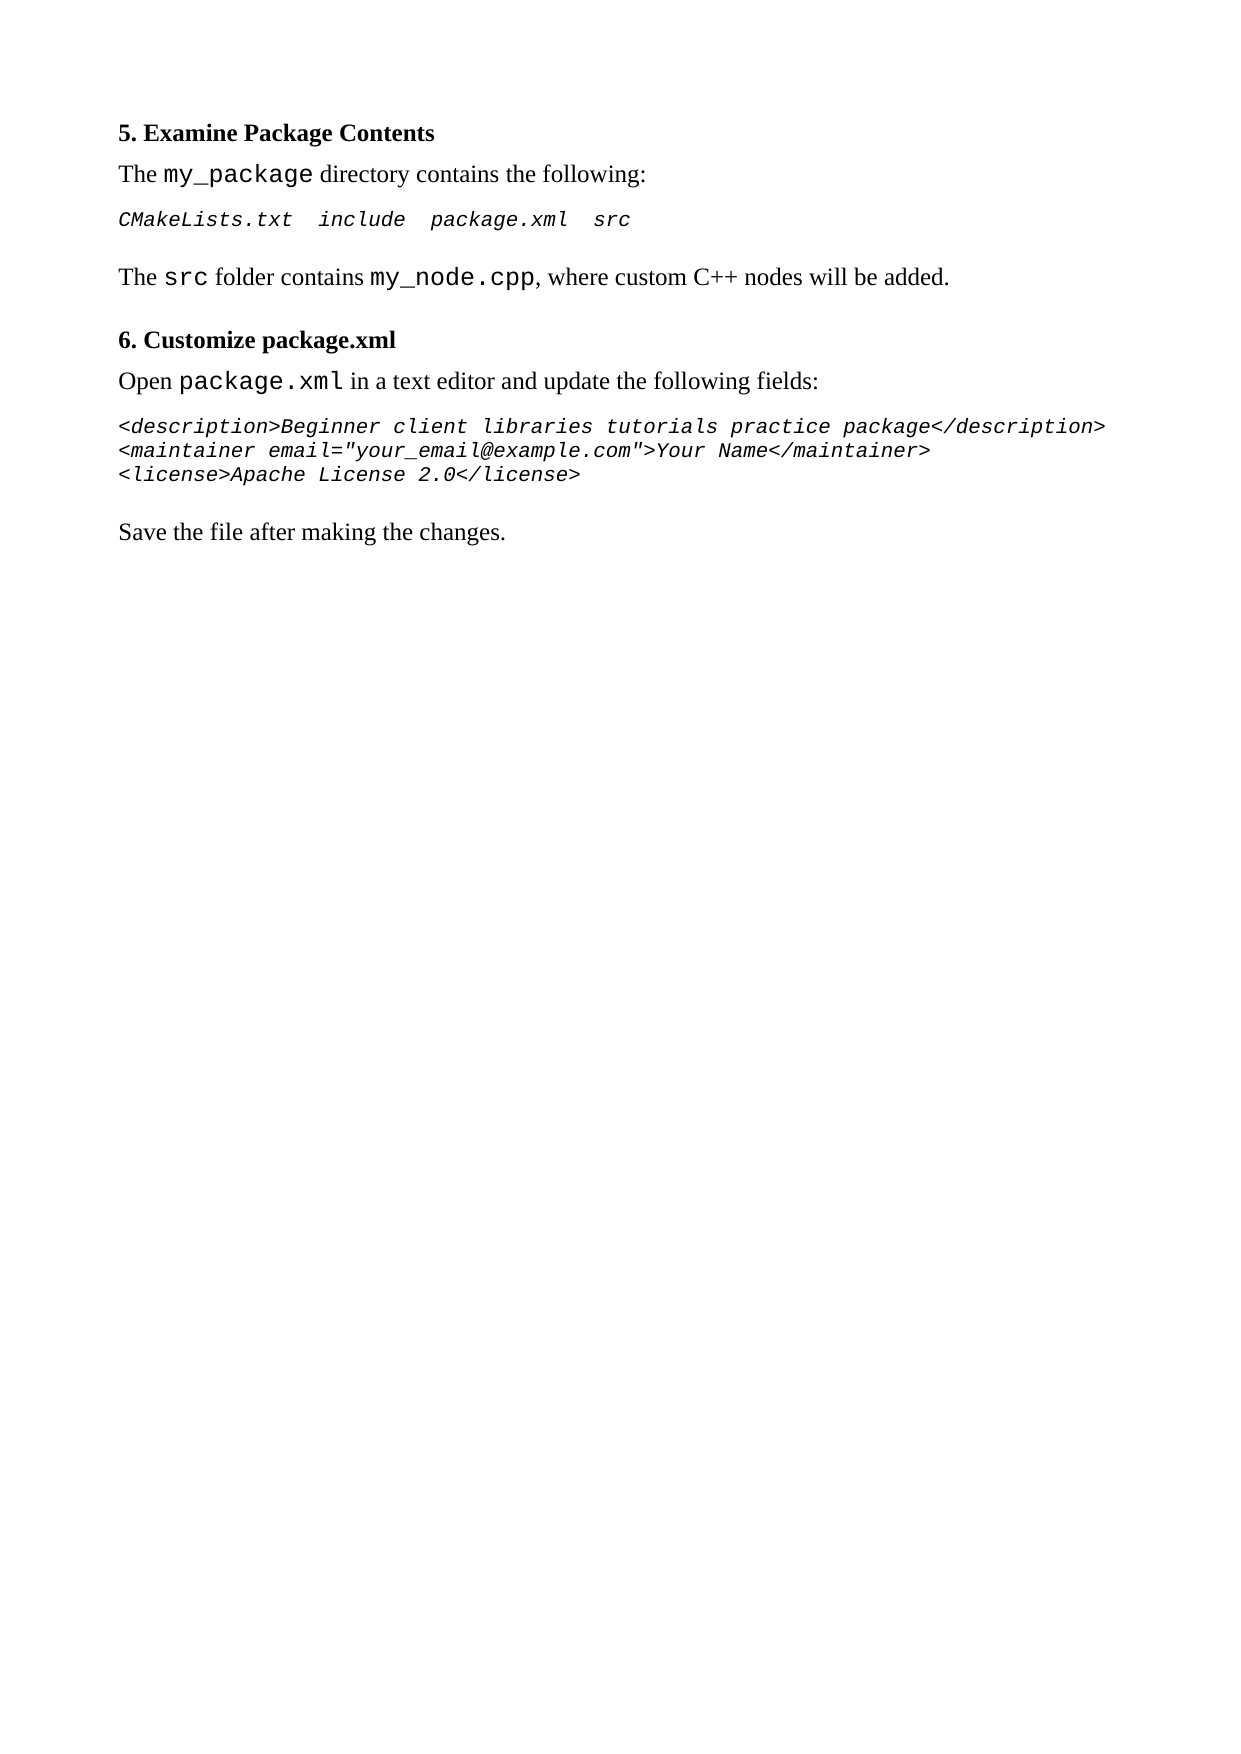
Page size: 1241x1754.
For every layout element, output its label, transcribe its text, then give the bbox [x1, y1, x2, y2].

text <maintainer email="your_email@example.com">Your Name</maintainer> [118, 440, 1122, 463]
text Save the file after making the changes. [118, 517, 1122, 545]
text The src folder contains my_node.cpp, where custom C++ nodes will be added. [118, 262, 1122, 293]
text <license>Apache License 2.0</license> [118, 463, 1122, 487]
subtitle 5. Examine Package Contents [118, 118, 1122, 147]
subtitle 6. Customize package.xml [118, 325, 1122, 354]
text The my_package directory contains the following: [118, 159, 1122, 190]
text <description>Beginner client libraries tutorials practice package</description> [118, 416, 1122, 440]
text Open package.xml in a text editor and update the following fields: [118, 366, 1122, 397]
text CMakeLists.txt include package.xml src [118, 209, 1122, 233]
